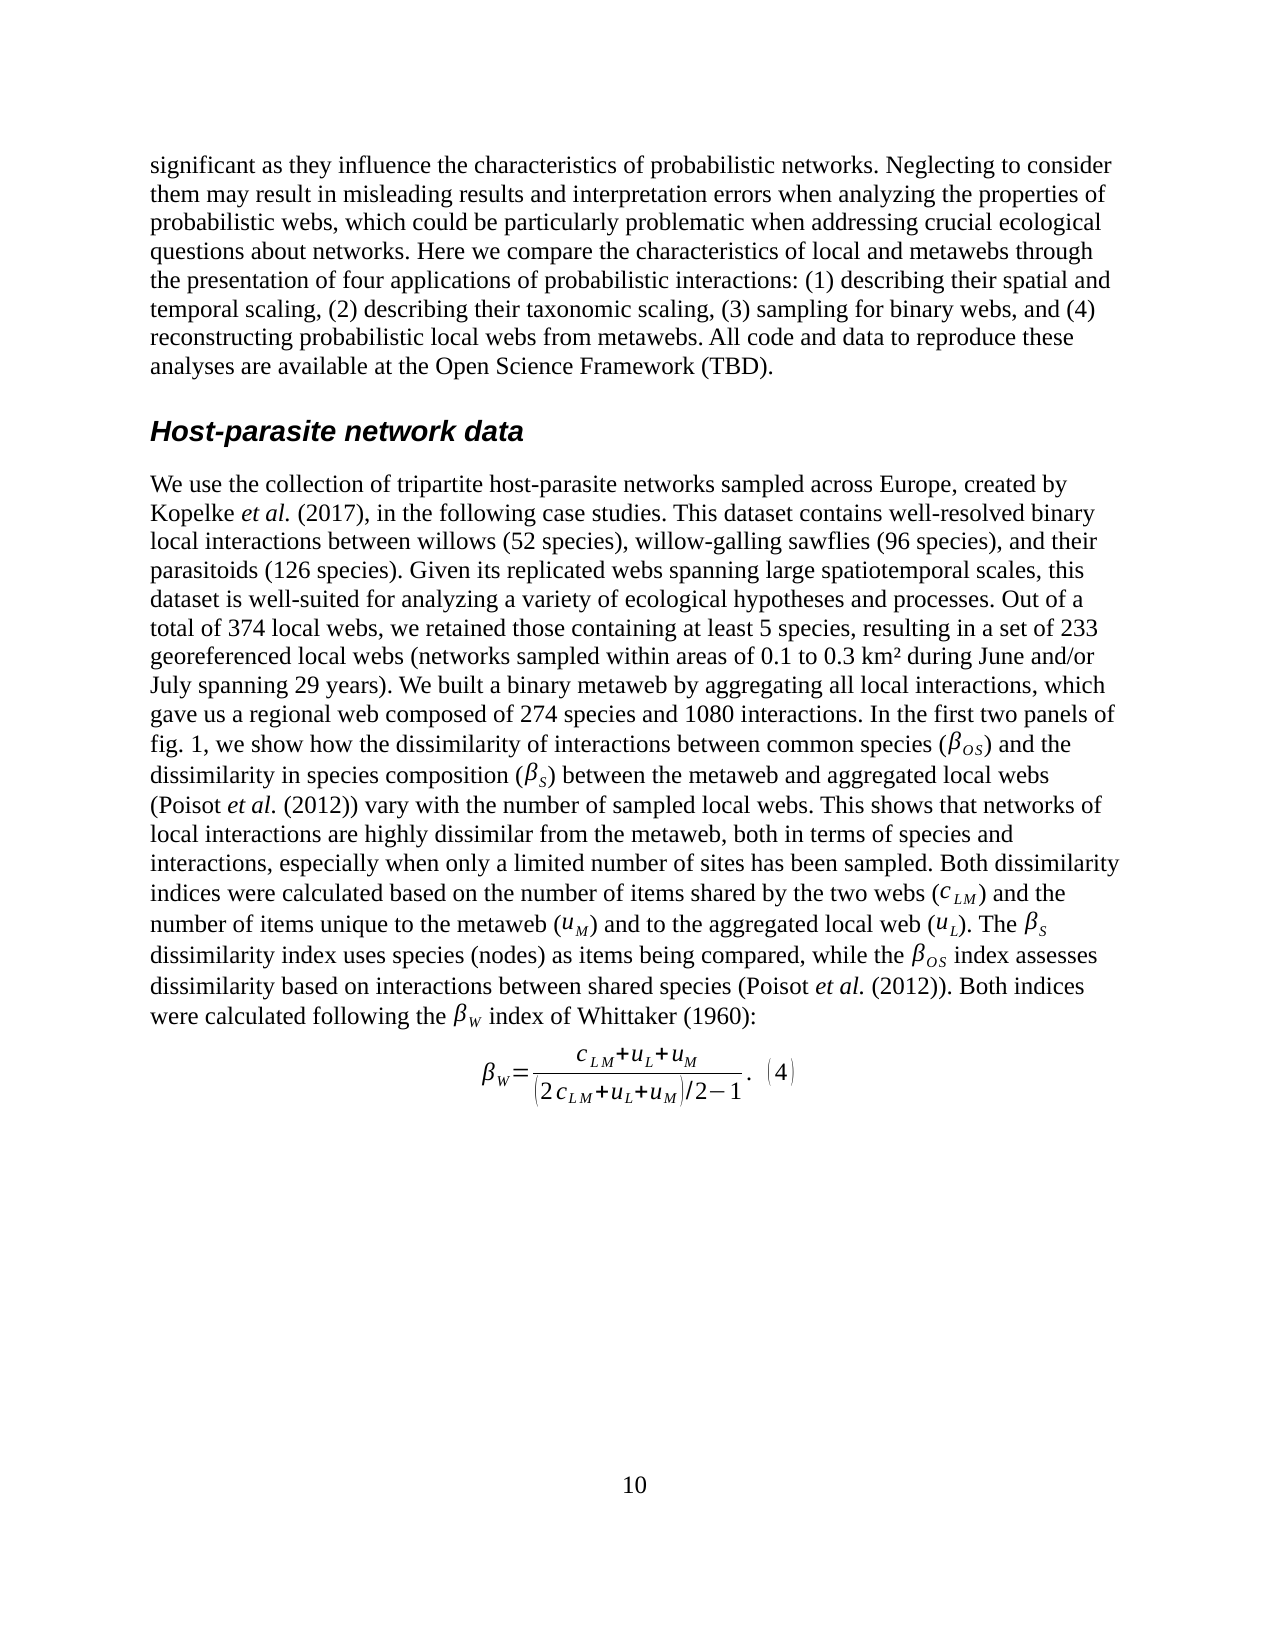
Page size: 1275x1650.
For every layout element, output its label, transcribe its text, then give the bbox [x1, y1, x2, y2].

text significant as they influence the characteristics of probabilistic networks. Neglecting to consider them may result in misleading results and interpretation errors when analyzing the properties of probabilistic webs, which could be particularly problematic when addressing crucial ecological questions about networks. Here we compare the characteristics of local and metawebs through the presentation of four applications of probabilistic interactions: (1) describing their spatial and temporal scaling, (2) describing their taxonomic scaling, (3) sampling for binary webs, and (4) reconstructing probabilistic local webs from metawebs. All code and data to reproduce these analyses are available at the Open Science Framework (TBD). [150, 150, 1125, 380]
text We use the collection of tripartite host-parasite networks sampled across Europe, created by Kopelke et al. (2017), in the following case studies. This dataset contains well-resolved binary local interactions between willows (52 species), willow-galling sawflies (96 species), and their parasitoids (126 species). Given its replicated webs spanning large spatiotemporal scales, this dataset is well-suited for analyzing a variety of ecological hypotheses and processes. Out of a total of 374 local webs, we retained those containing at least 5 species, resulting in a set of 233 georeferenced local webs (networks sampled within areas of 0.1 to 0.3 km² during June and/or July spanning 29 years). We built a binary metaweb by aggregating all local interactions, which gave us a regional web composed of 274 species and 1080 interactions. In the first two panels of fig. 1, we show how the dissimilarity of interactions between common species () and the dissimilarity in species composition () between the metaweb and aggregated local webs (Poisot et al. (2012)) vary with the number of sampled local webs. This shows that networks of local interactions are highly dissimilar from the metaweb, both in terms of species and interactions, especially when only a limited number of sites has been sampled. Both dissimilarity indices were calculated based on the number of items shared by the two webs () and the number of items unique to the metaweb () and to the aggregated local web (). The dissimilarity index uses species (nodes) as items being compared, while the index assesses dissimilarity based on interactions between shared species (Poisot et al. (2012)). Both indices were calculated following the index of Whittaker (1960): [150, 469, 1125, 1031]
subtitle Host-parasite network data [150, 414, 1125, 447]
